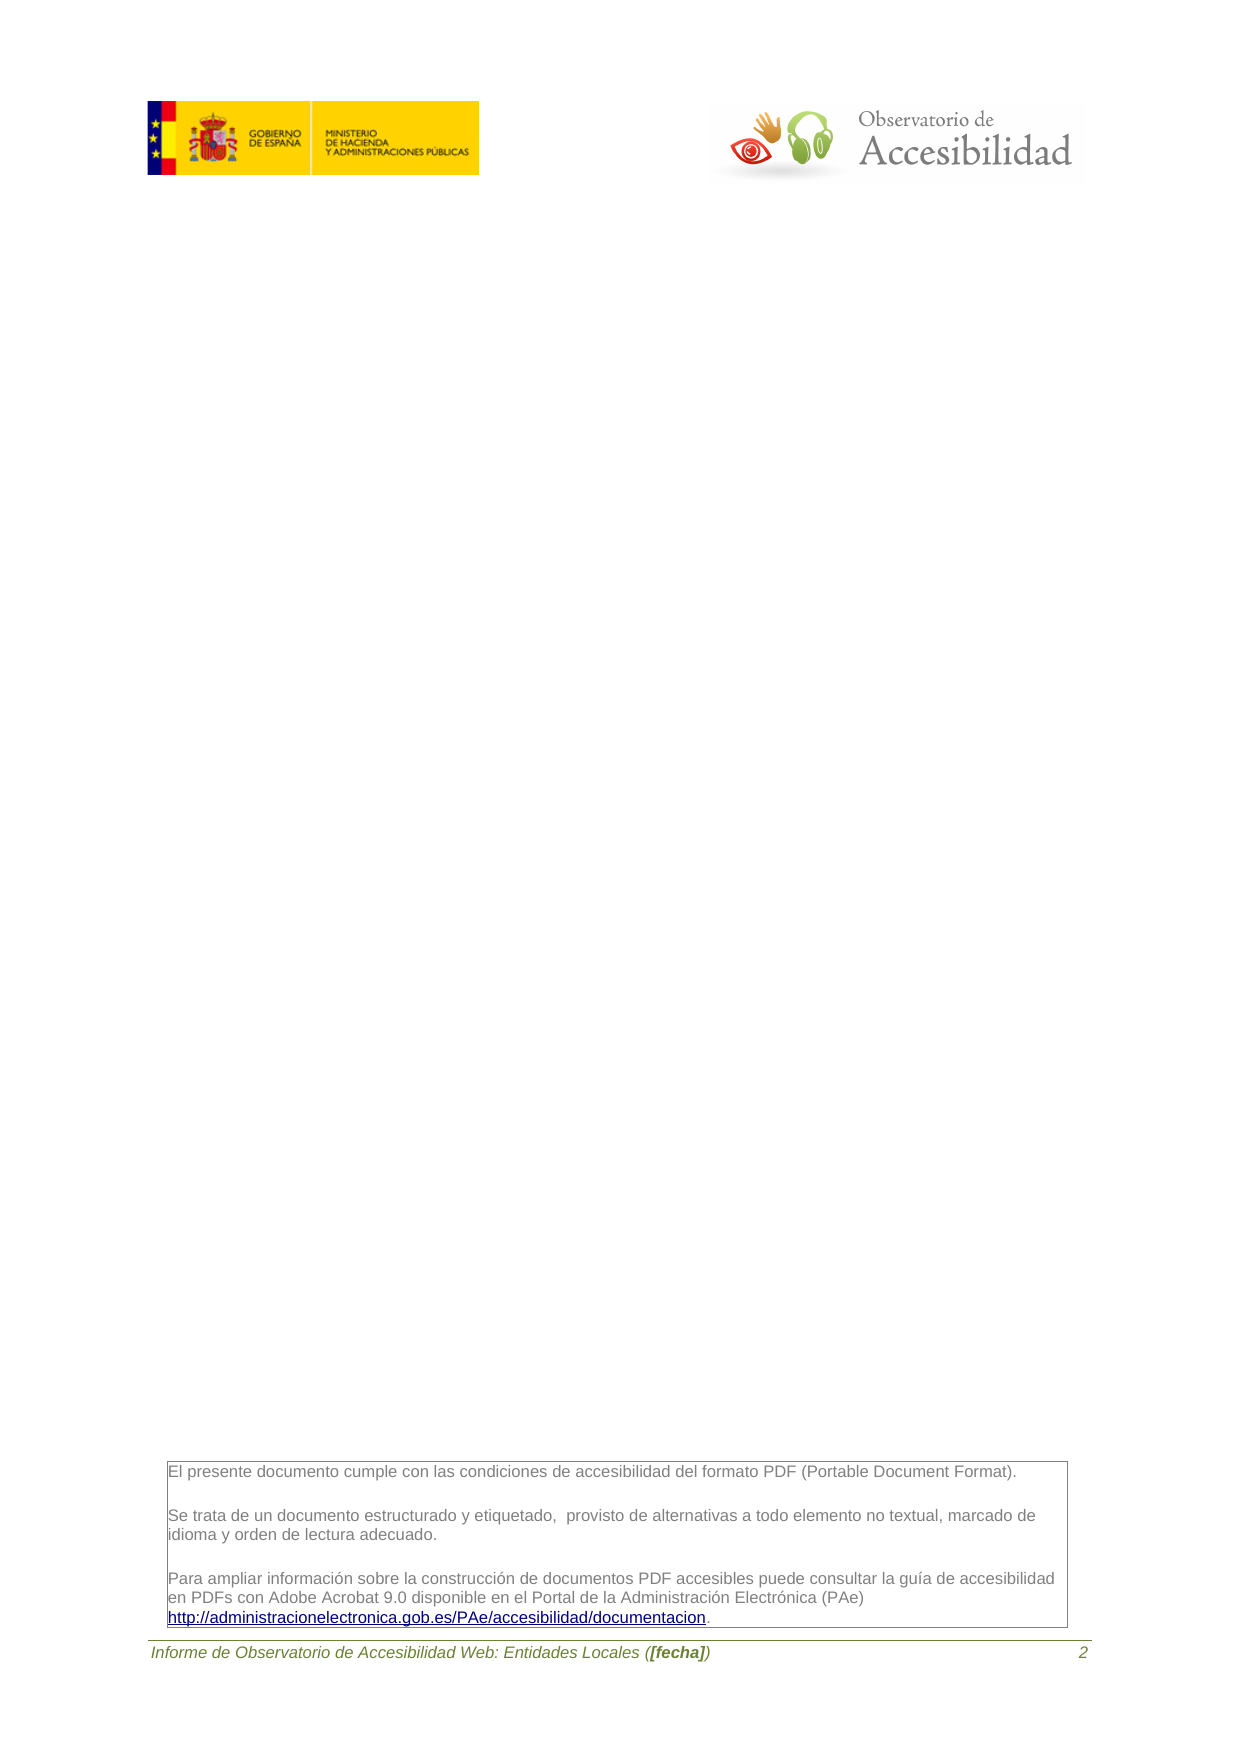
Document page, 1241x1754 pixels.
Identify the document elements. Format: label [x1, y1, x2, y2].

picture [147, 101, 479, 175]
picture [710, 102, 1086, 185]
